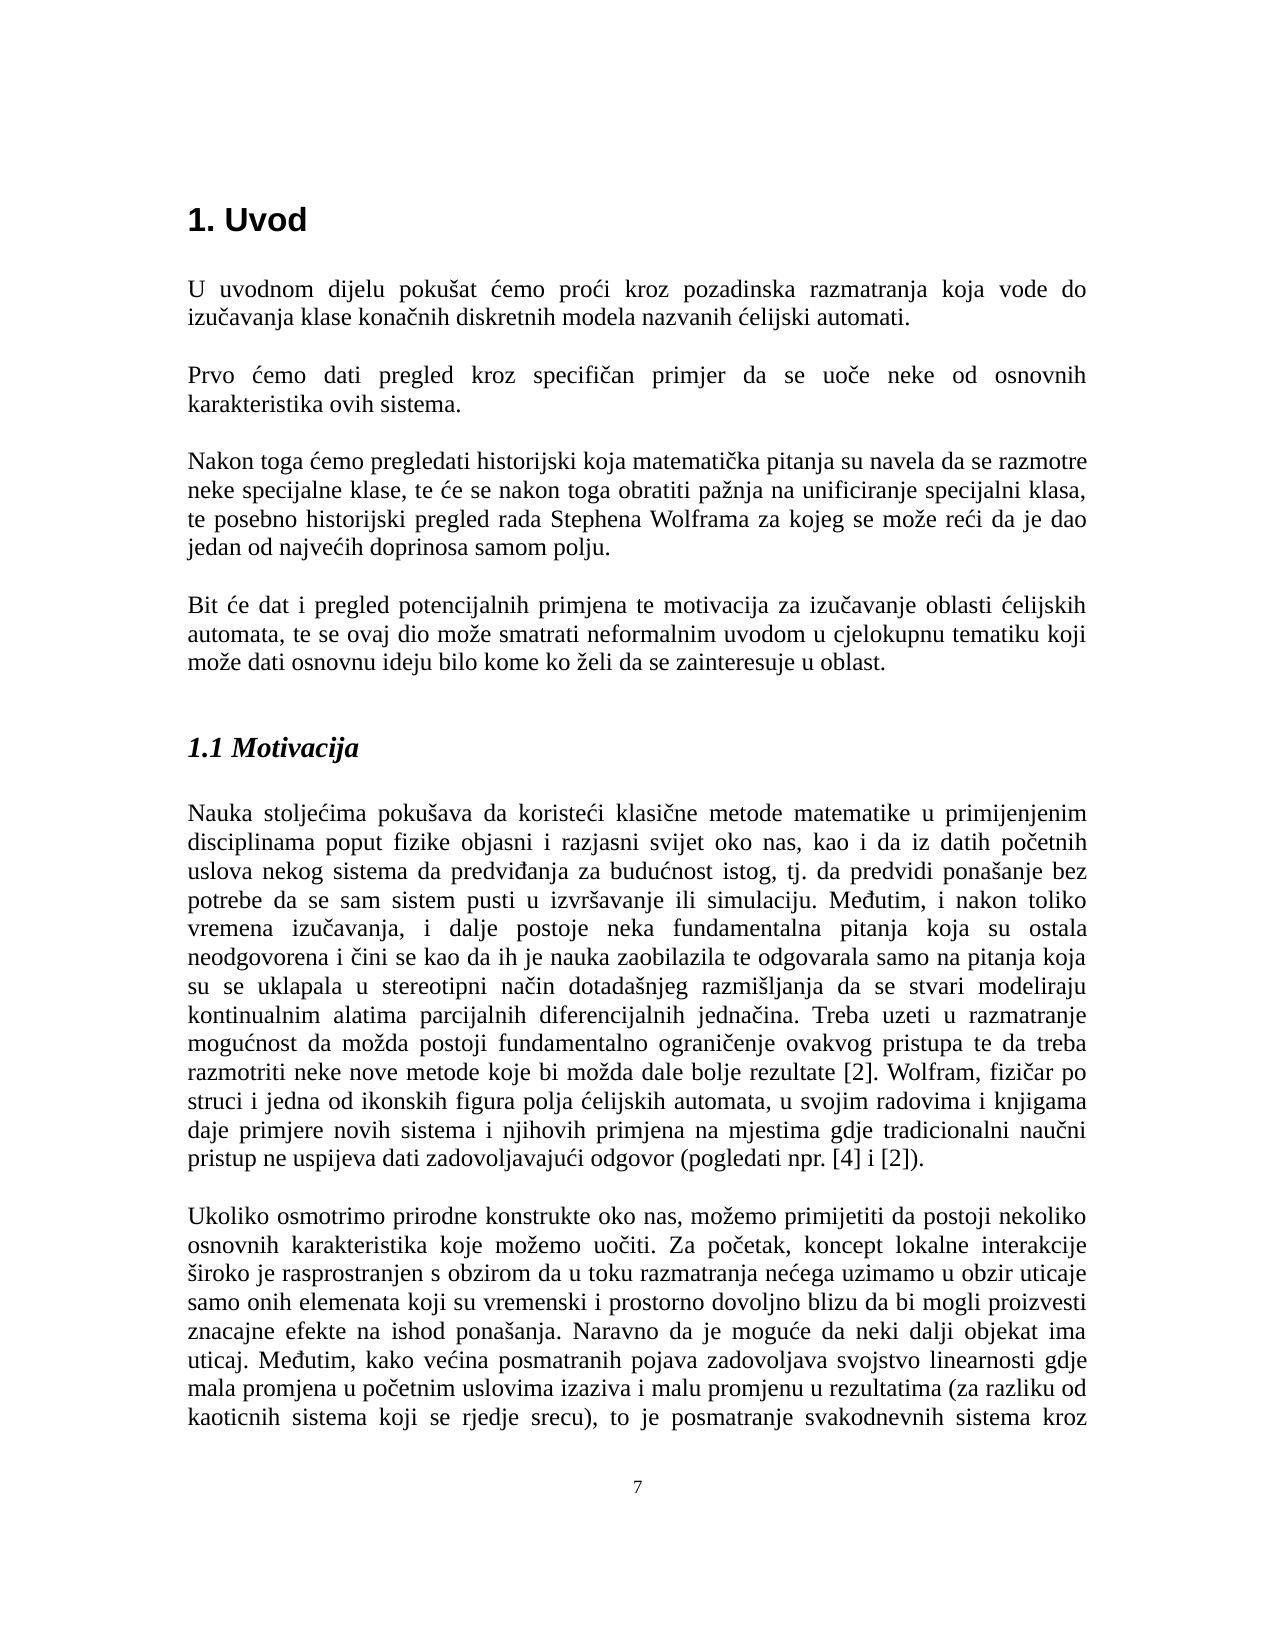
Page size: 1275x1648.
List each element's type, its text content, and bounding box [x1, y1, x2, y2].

text Nauka stoljećima pokušava da koristeći klasične metode matematike u primijenjenim disciplinama poput fizike objasni i razjasni svijet oko nas, kao i da iz datih početnih uslova nekog sistema da predviđanja za budućnost istog, tj. da predvidi ponašanje bez potrebe da se sam sistem pusti u izvršavanje ili simulaciju. Međutim, i nakon toliko vremena izučavanja, i dalje postoje neka fundamentalna pitanja koja su ostala neodgovorena i čini se kao da ih je nauka zaobilazila te odgovarala samo na pitanja koja su se uklapala u stereotipni način dotadašnjeg razmišljanja da se stvari modeliraju kontinualnim alatima parcijalnih diferencijalnih jednačina. Treba uzeti u razmatranje mogućnost da možda postoji fundamentalno ograničenje ovakvog pristupa te da treba razmotriti neke nove metode koje bi možda dale bolje rezultate [2]. Wolfram, fizičar po struci i jedna od ikonskih figura polja ćelijskih automata, u svojim radovima i knjigama daje primjere novih sistema i njihovih primjena na mjestima gdje tradicionalni naučni pristup ne uspijeva dati zadovoljavajući odgovor (pogledati npr. [4] i [2]). [187, 798, 1088, 1172]
text Bit će dat i pregled potencijalnih primjena te motivacija za izučavanje oblasti ćelijskih automata, te se ovaj dio može smatrati neformalnim uvodom u cjelokupnu tematiku koji može dati osnovnu ideju bilo kome ko želi da se zainteresuje u oblast. [187, 590, 1088, 676]
subtitle 1.1 Motivacija [187, 730, 1088, 763]
text Nakon toga ćemo pregledati historijski koja matematička pitanja su navela da se razmotre neke specijalne klase, te će se nakon toga obratiti pažnja na unificiranje specijalni klasa, te posebno historijski pregled rada Stephena Wolframa za kojeg se može reći da je dao jedan od najvećih doprinosa samom polju. [187, 446, 1088, 561]
text Ukoliko osmotrimo prirodne konstrukte oko nas, možemo primijetiti da postoji nekoliko osnovnih karakteristika koje možemo uočiti. Za početak, koncept lokalne interakcije široko je rasprostranjen s obzirom da u toku razmatranja nećega uzimamo u obzir uticaje samo onih elemenata koji su vremenski i prostorno dovoljno blizu da bi mogli proizvesti znacajne efekte na ishod ponašanja. Naravno da je moguće da neki dalji objekat ima uticaj. Međutim, kako većina posmatranih pojava zadovoljava svojstvo linearnosti gdje mala promjena u početnim uslovima izaziva i malu promjenu u rezultatima (za razliku od kaoticnih sistema koji se rjedje srecu), to je posmatranje svakodnevnih sistema kroz [187, 1201, 1088, 1431]
subtitle 1. Uvod [187, 200, 1088, 239]
text U uvodnom dijelu pokušat ćemo proći kroz pozadinska razmatranja koja vode do izučavanja klase konačnih diskretnih modela nazvanih ćelijski automati. [187, 274, 1088, 331]
text Prvo ćemo dati pregled kroz specifičan primjer da se uoče neke od osnovnih karakteristika ovih sistema. [187, 360, 1088, 417]
